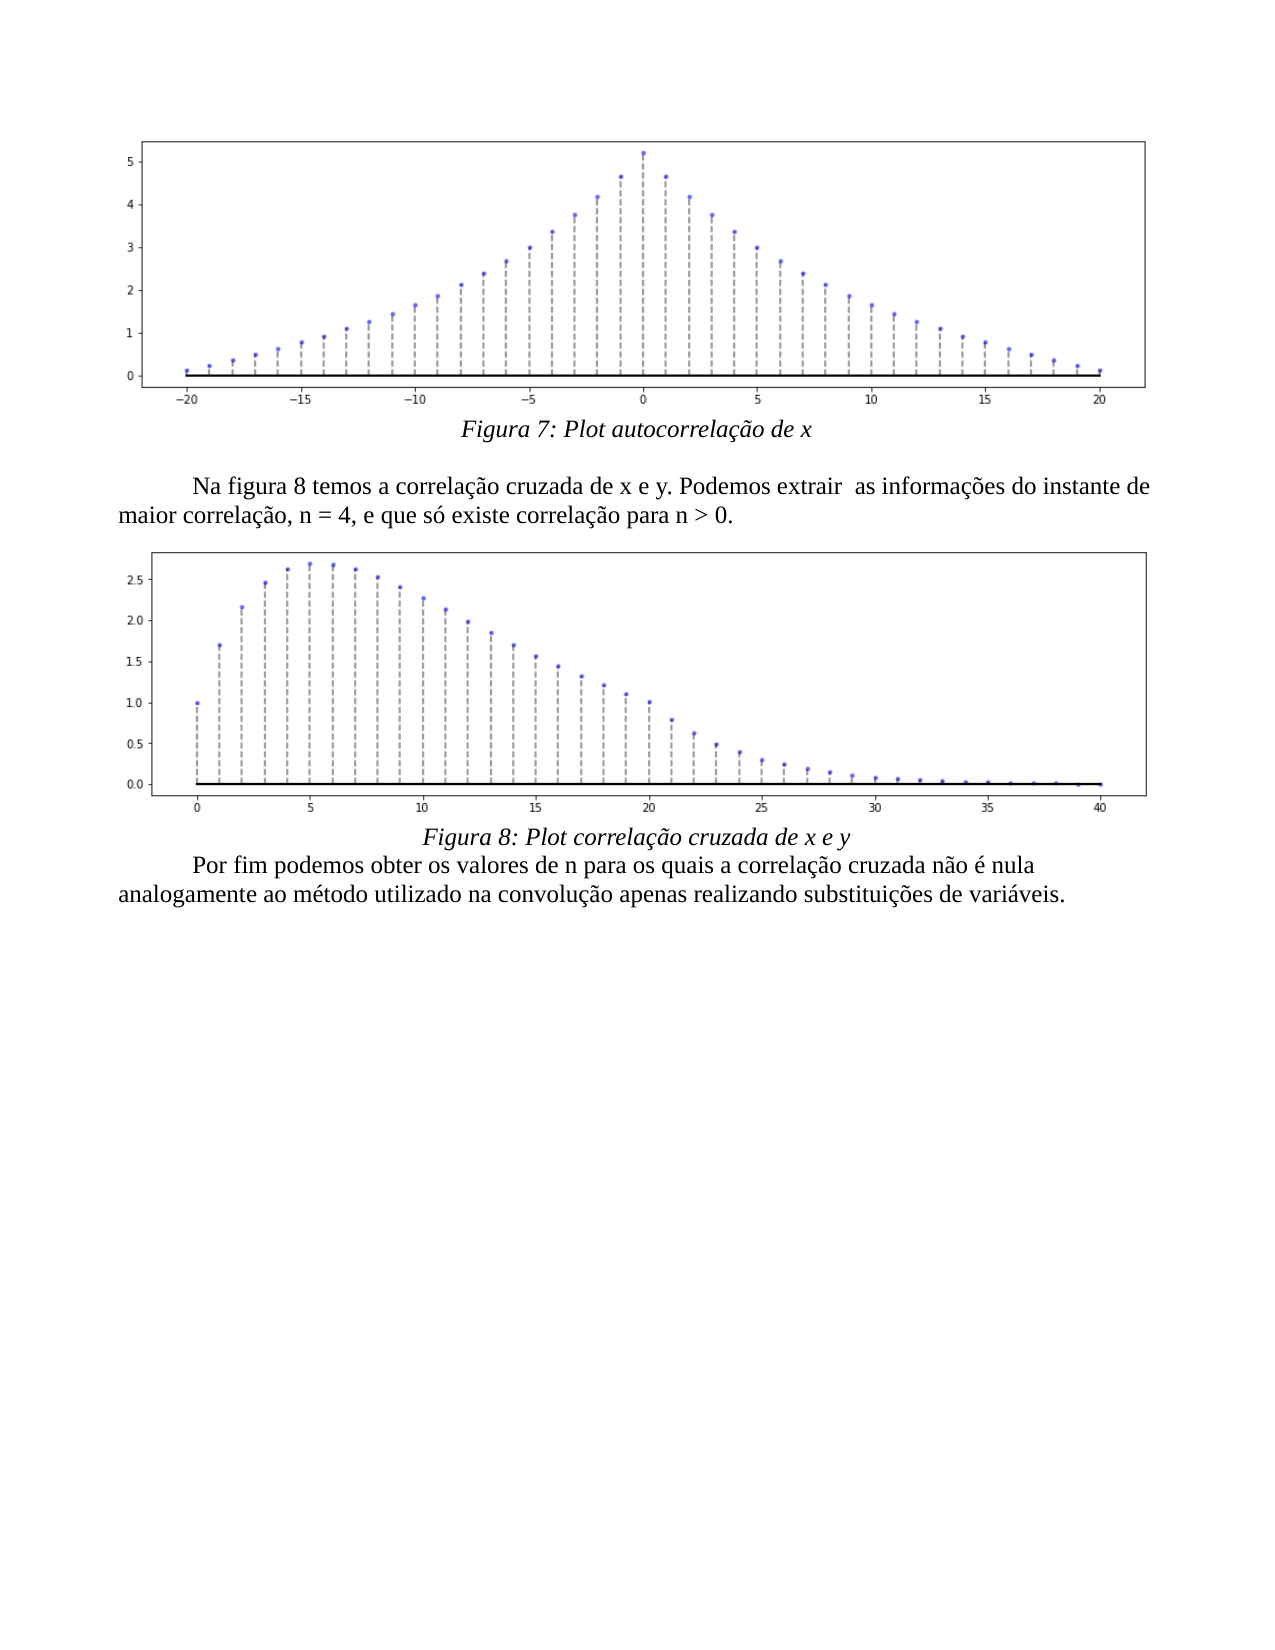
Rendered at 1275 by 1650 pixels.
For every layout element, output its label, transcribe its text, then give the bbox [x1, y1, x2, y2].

text Figura 8: Plot correlação cruzada de x e y [118, 822, 1157, 851]
text Na figura 8 temos a correlação cruzada de x e y. Podemos extrair as informações do instante de maior correlação, n = 4, e que só existe correlação para n > 0. [118, 471, 1157, 529]
text Figura 7: Plot autocorrelação de x [118, 414, 1157, 443]
text Por fim podemos obter os valores de n para os quais a correlação cruzada não é nula analogamente ao método utilizado na convolução apenas realizando substituições de variáveis. [118, 851, 1157, 908]
picture [118, 541, 1157, 822]
picture [118, 130, 1157, 414]
